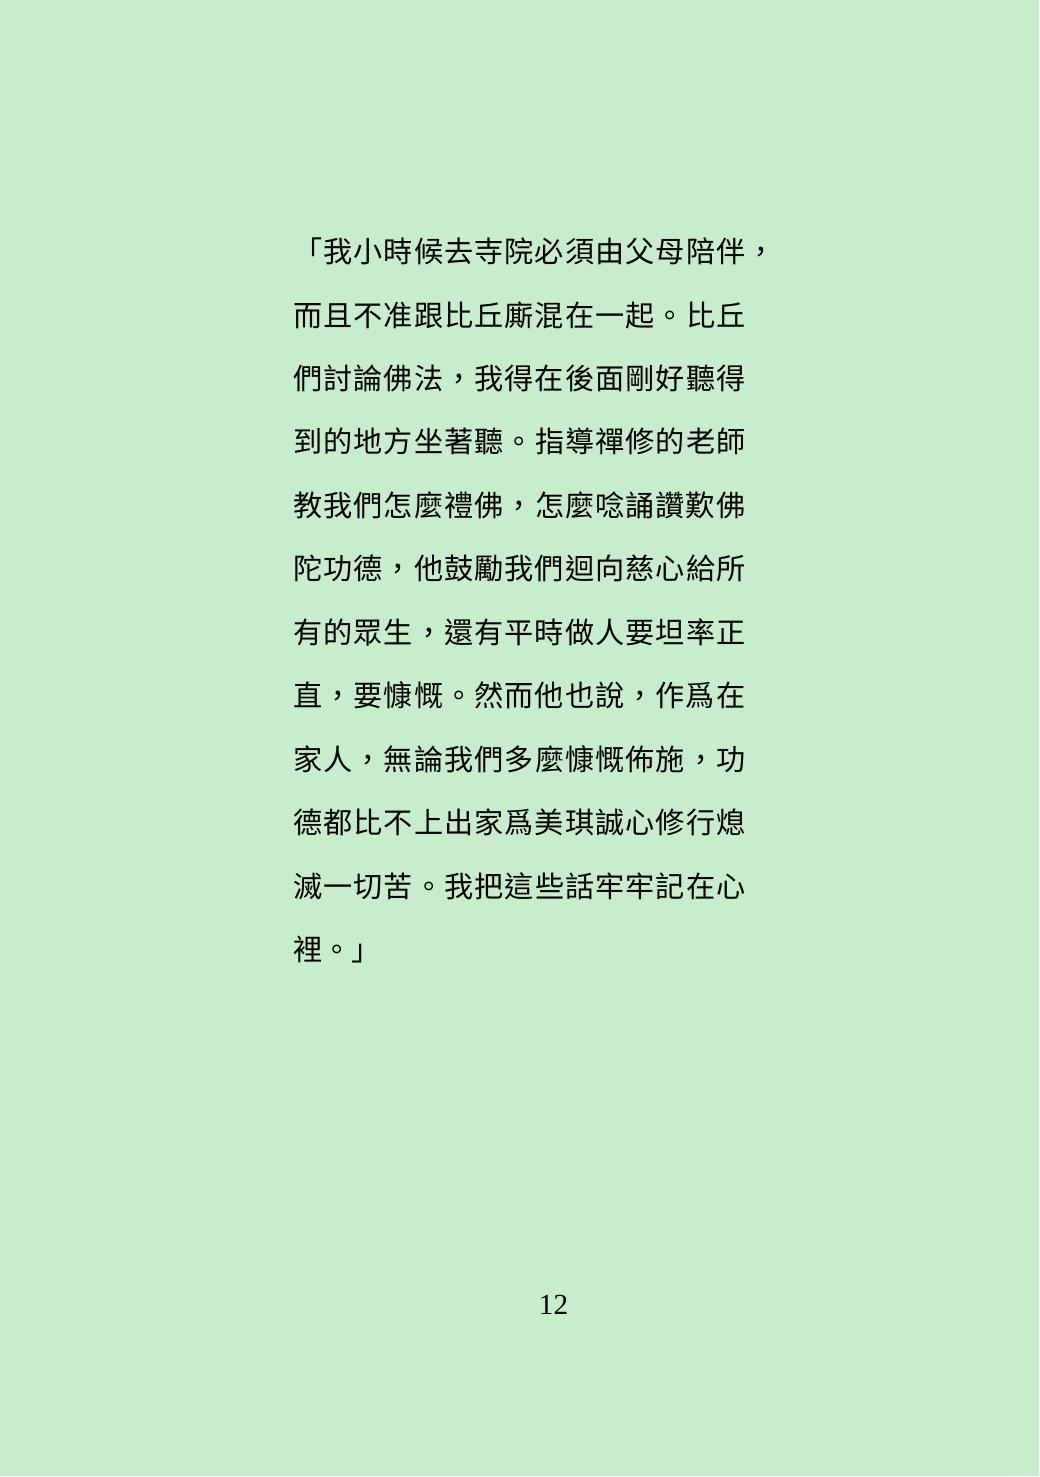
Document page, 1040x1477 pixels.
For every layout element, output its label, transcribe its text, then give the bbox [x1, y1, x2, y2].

text 「我小時候去寺院必須由父母陪伴，而且不准跟比丘廝混在一起。比丘們討論佛法，我得在後面剛好聽得到的地方坐著聽。指導禪修的老師教我們怎麼禮佛，怎麼唸誦讚歎佛陀功德，他鼓勵我們迴向慈心給所有的眾生，還有平時做人要坦率正直，要慷慨。然而他也說，作爲在家人，無論我們多麼慷慨佈施，功德都比不上出家爲美琪誠心修行熄滅一切苦。我把這些話牢牢記在心裡。」 [293, 229, 746, 969]
